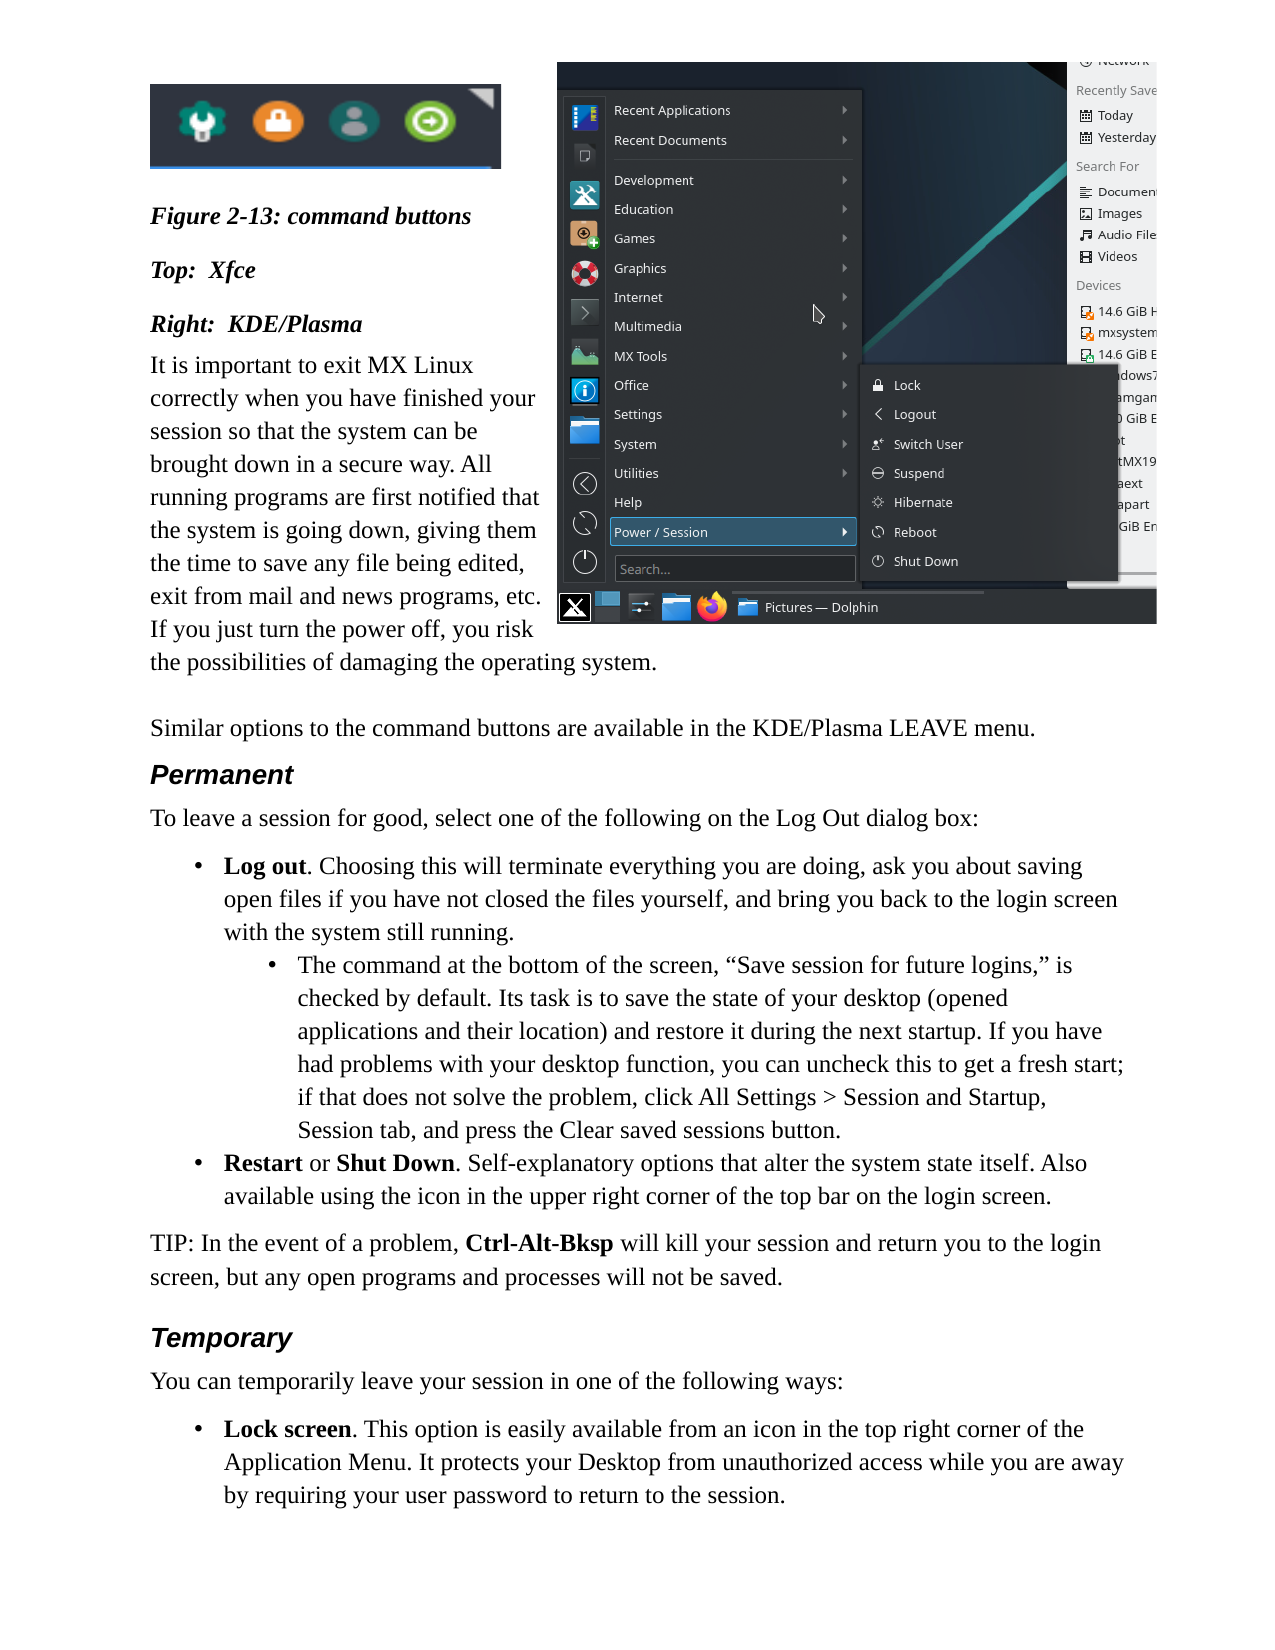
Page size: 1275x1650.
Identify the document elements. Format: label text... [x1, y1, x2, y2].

text Figure 2-13: command buttons [150, 201, 557, 230]
picture [150, 84, 502, 169]
list Lock screen. This option is easily available from an icon in the top right corner of the Application Menu. It protects your Desktop from unauthorized access while you are away by requiring your user password to return to the session. [194, 1414, 1125, 1508]
text Similar options to the command buttons are available in the KDE/Plasma LEAVE menu. [150, 713, 1125, 742]
text It is important to exit MX Linux correctly when you have finished your session so that the system can be brought down in a secure way. All running programs are first notified that the system is going down, giving them the time to save any file being edited, exit from mail and news programs, etc. If you just turn the power off, you risk the possibilities of damaging the operating system. [150, 350, 1125, 676]
picture [557, 62, 1157, 624]
text TIP: In the event of a problem, Ctrl-Alt-Bksp will kill your session and return you to the login screen, but any open programs and processes will not be saved. [150, 1228, 1125, 1290]
text You can temporarily leave your session in one of the following ways: [150, 1366, 1125, 1395]
list Restart or Shut Down. Self-explanatory options that alter the system state itself. Also available using the icon in the upper right corner of the top bar on the login screen. [194, 1148, 1125, 1210]
text Top: Xfce [150, 255, 557, 284]
list The command at the bottom of the screen, “Save session for future logins,” is checked by default. Its task is to save the state of your desktop (opened applications and their location) and restore it during the next startup. If you have had problems with your desktop function, you can uncheck this to get a fresh start; if that does not solve the problem, click All Settings > Session and Startup, Session tab, and press the Clear saved sessions button. [268, 950, 1125, 1144]
subtitle Temporary [150, 1322, 1125, 1353]
subtitle Permanent [150, 759, 1125, 791]
text Right: KDE/Plasma [150, 309, 557, 337]
list Log out. Choosing this will terminate everything you are doing, ask you about saving open files if you have not closed the files yourself, and bring you back to the login screen with the system still running. [194, 851, 1125, 946]
text To leave a session for good, select one of the following on the Log Out dialog box: [150, 803, 1125, 832]
